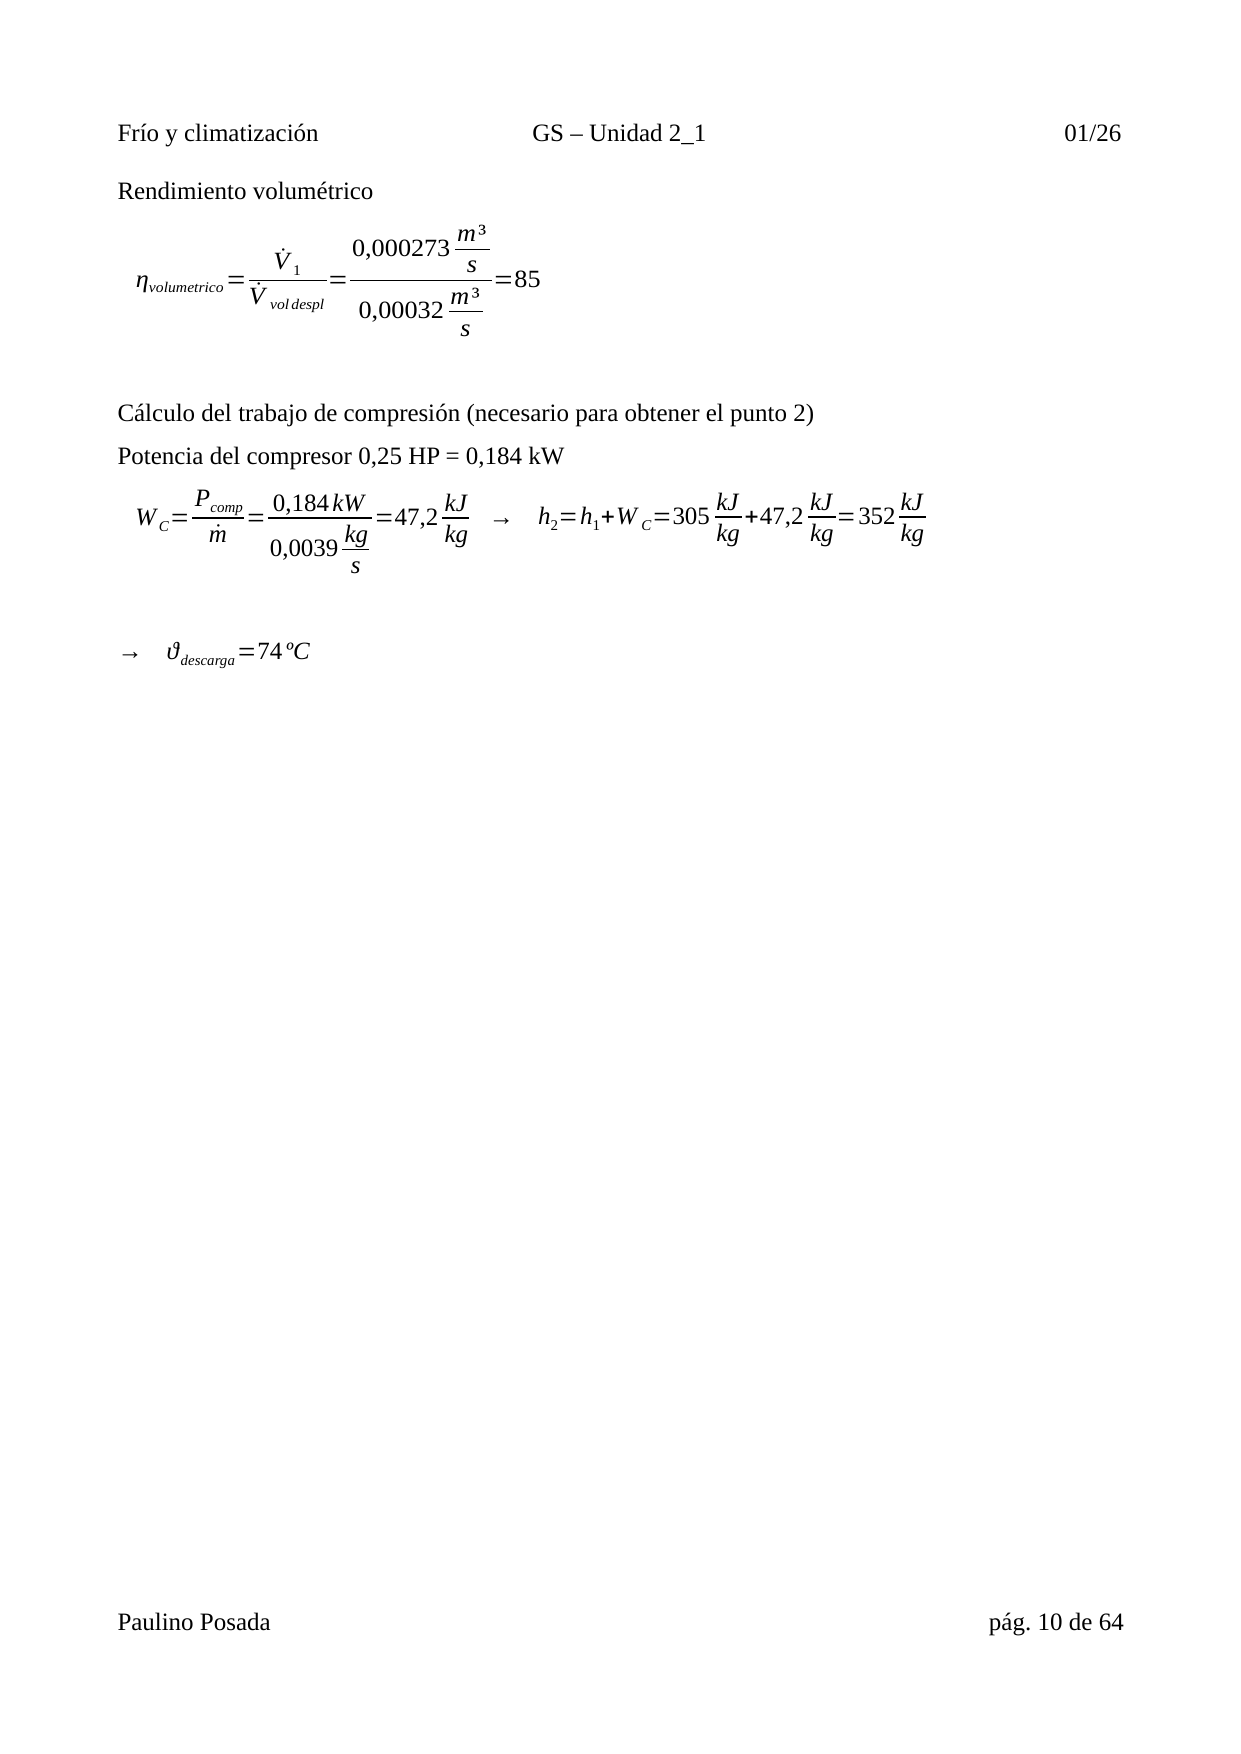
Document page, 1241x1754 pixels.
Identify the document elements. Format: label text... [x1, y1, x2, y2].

text Cálculo del trabajo de compresión (necesario para obtener el punto 2) [117, 398, 1123, 427]
text → [117, 484, 1123, 579]
text → [117, 636, 1123, 669]
text Potencia del compresor 0,25 HP = 0,184 kW [117, 441, 1123, 470]
text Rendimiento volumétrico [117, 176, 1123, 205]
